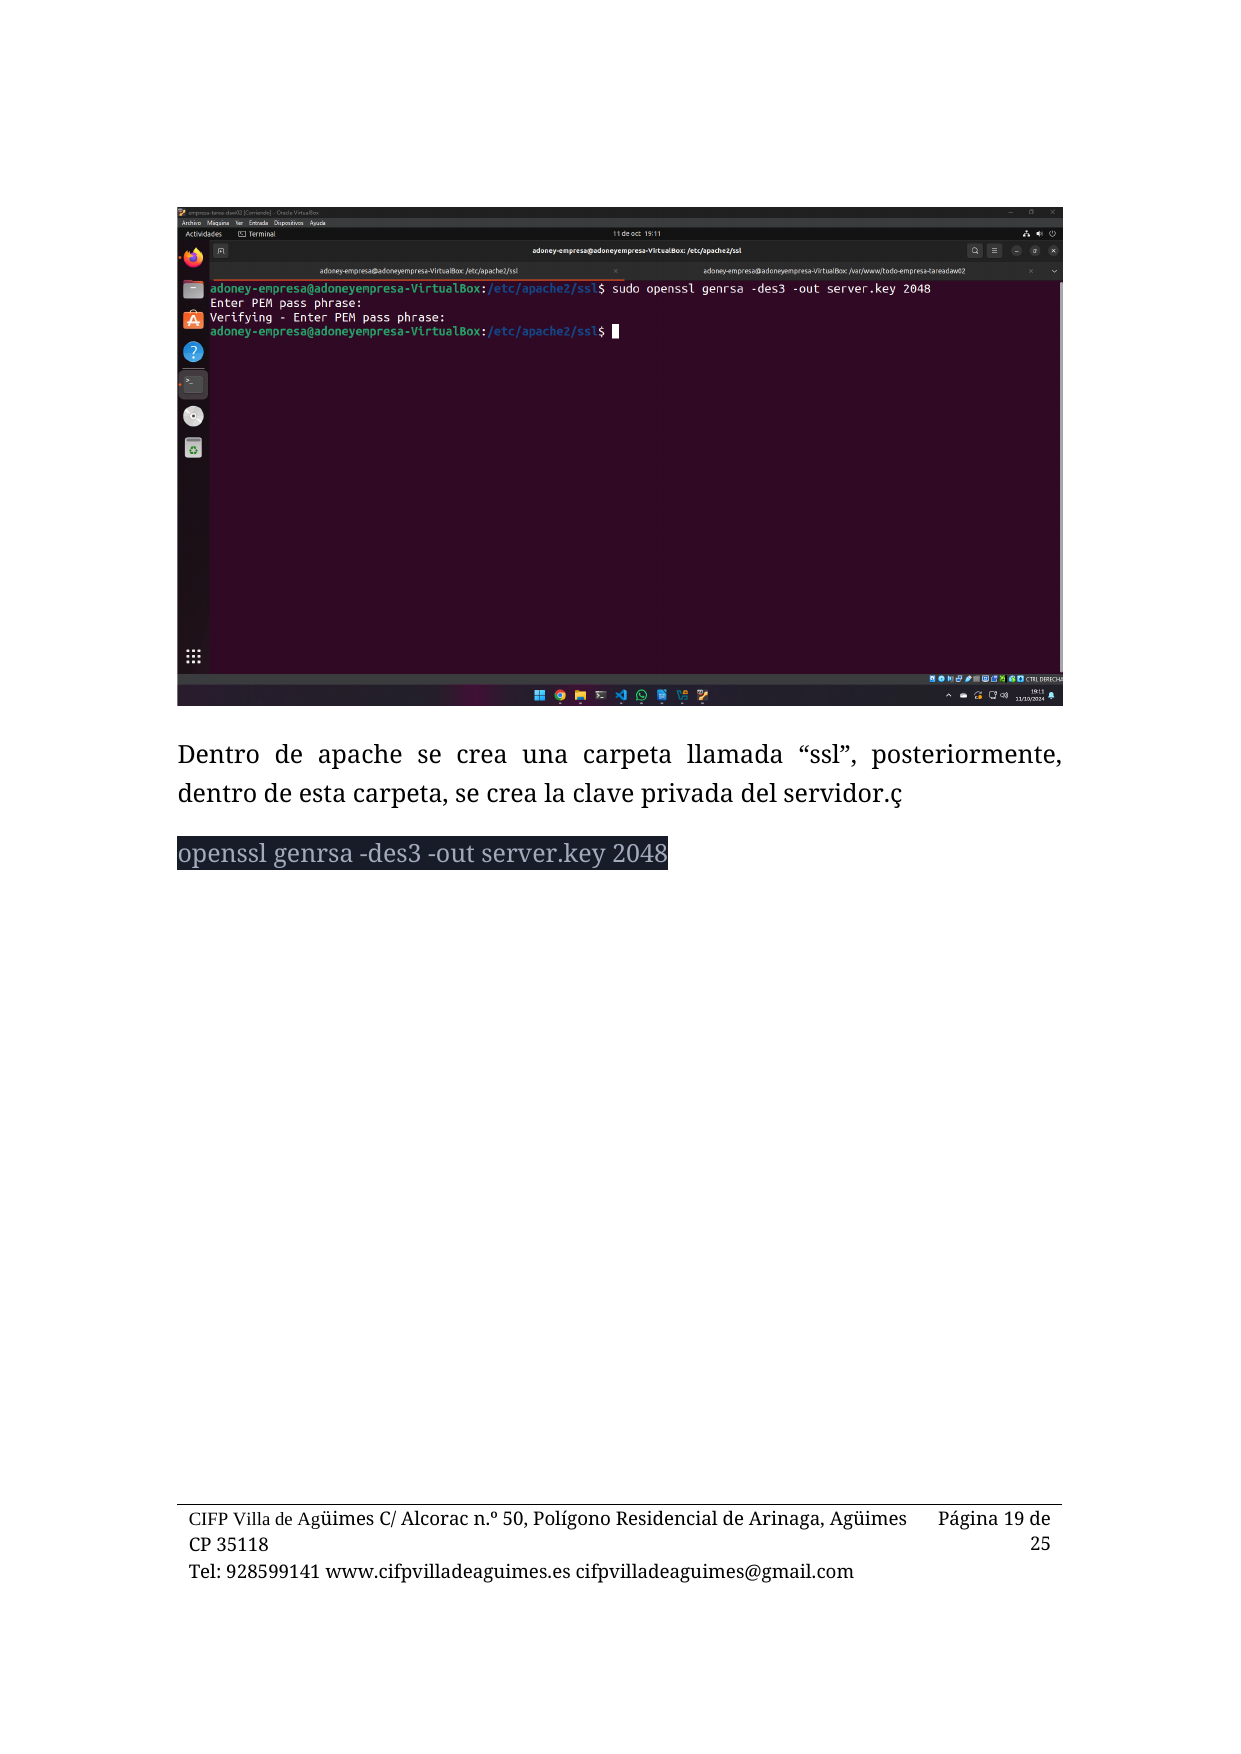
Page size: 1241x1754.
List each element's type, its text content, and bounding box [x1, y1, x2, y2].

text openssl genrsa -des3 -out server.key 2048 [177, 836, 1063, 870]
text Dentro de apache se crea una carpeta llamada “ssl”, posteriormente, dentro de esta carpeta, se crea la clave privada del servidor.ç [177, 706, 1063, 810]
picture [177, 207, 1063, 706]
